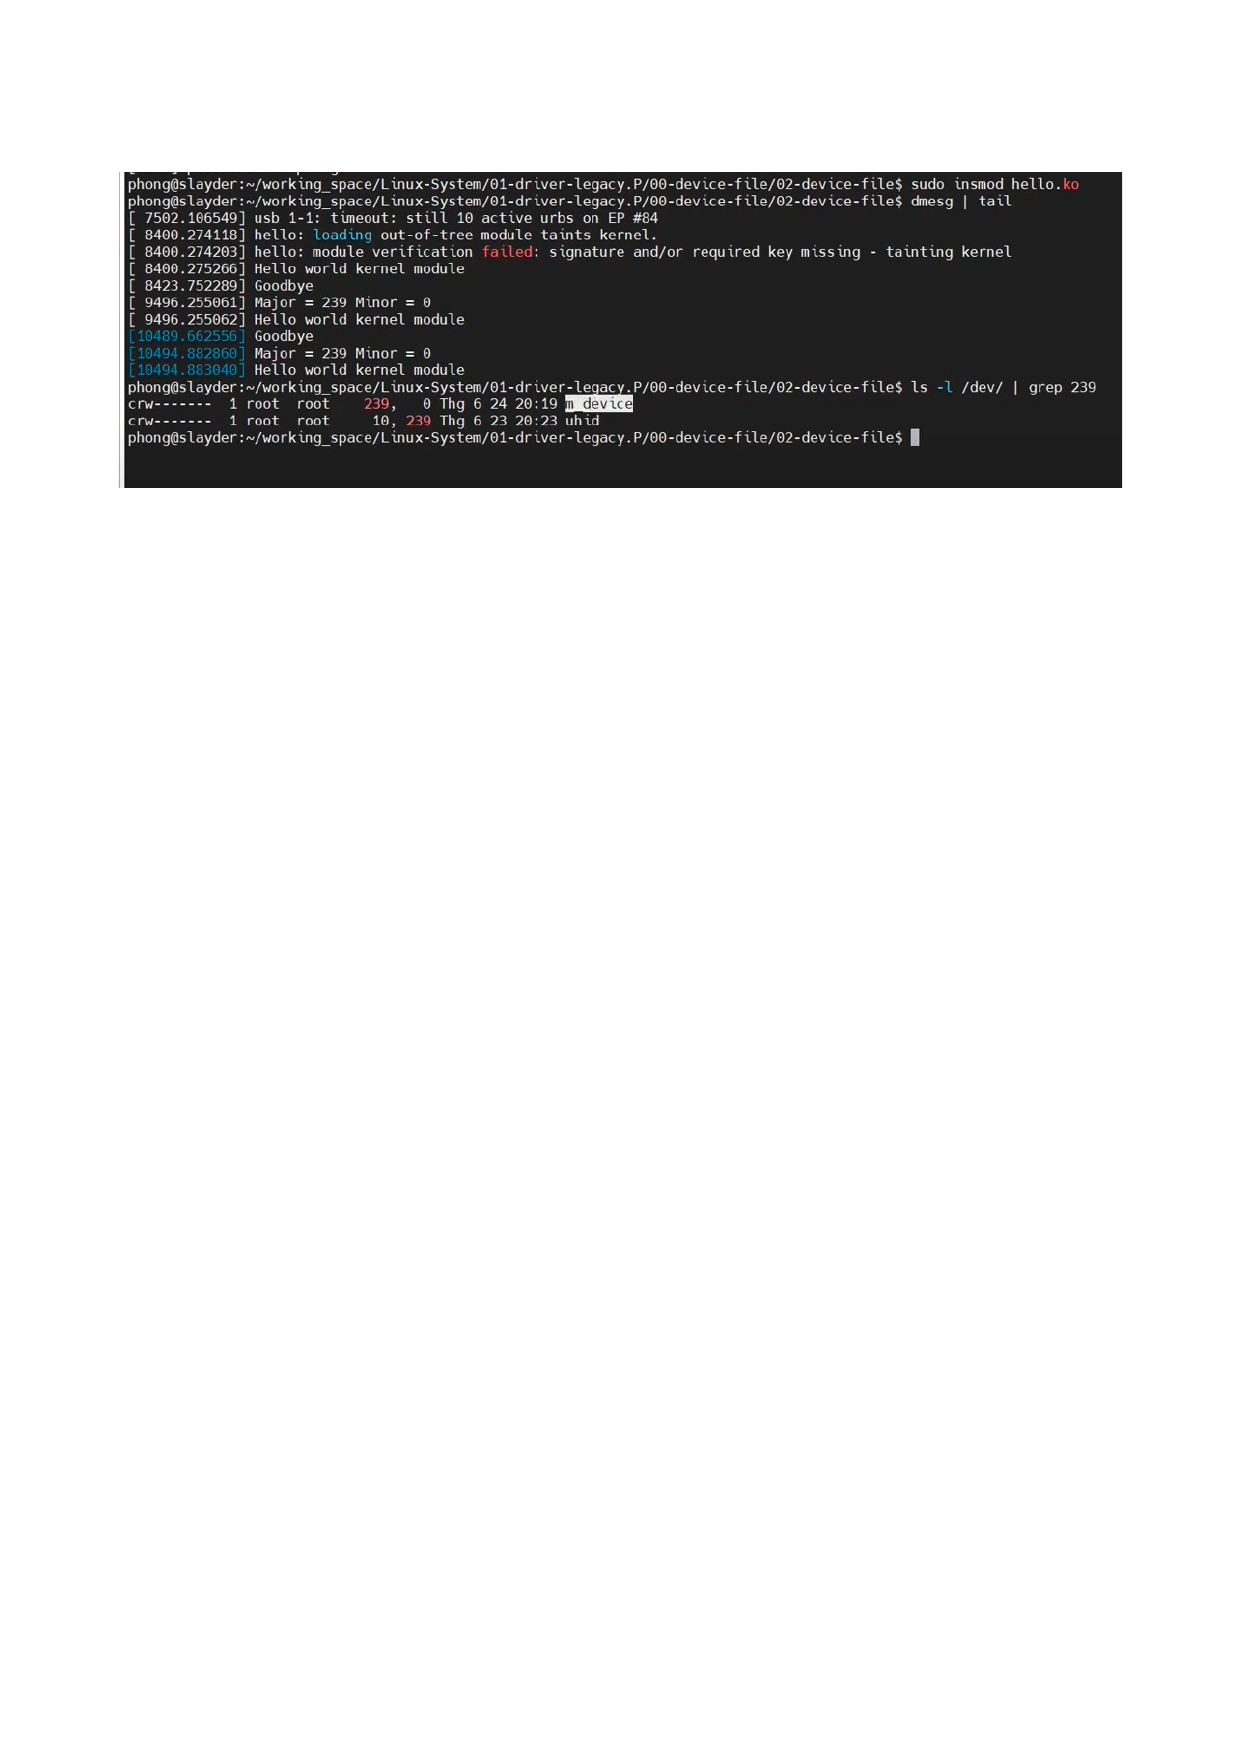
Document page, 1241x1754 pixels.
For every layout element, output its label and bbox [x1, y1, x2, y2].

picture [118, 172, 1123, 488]
